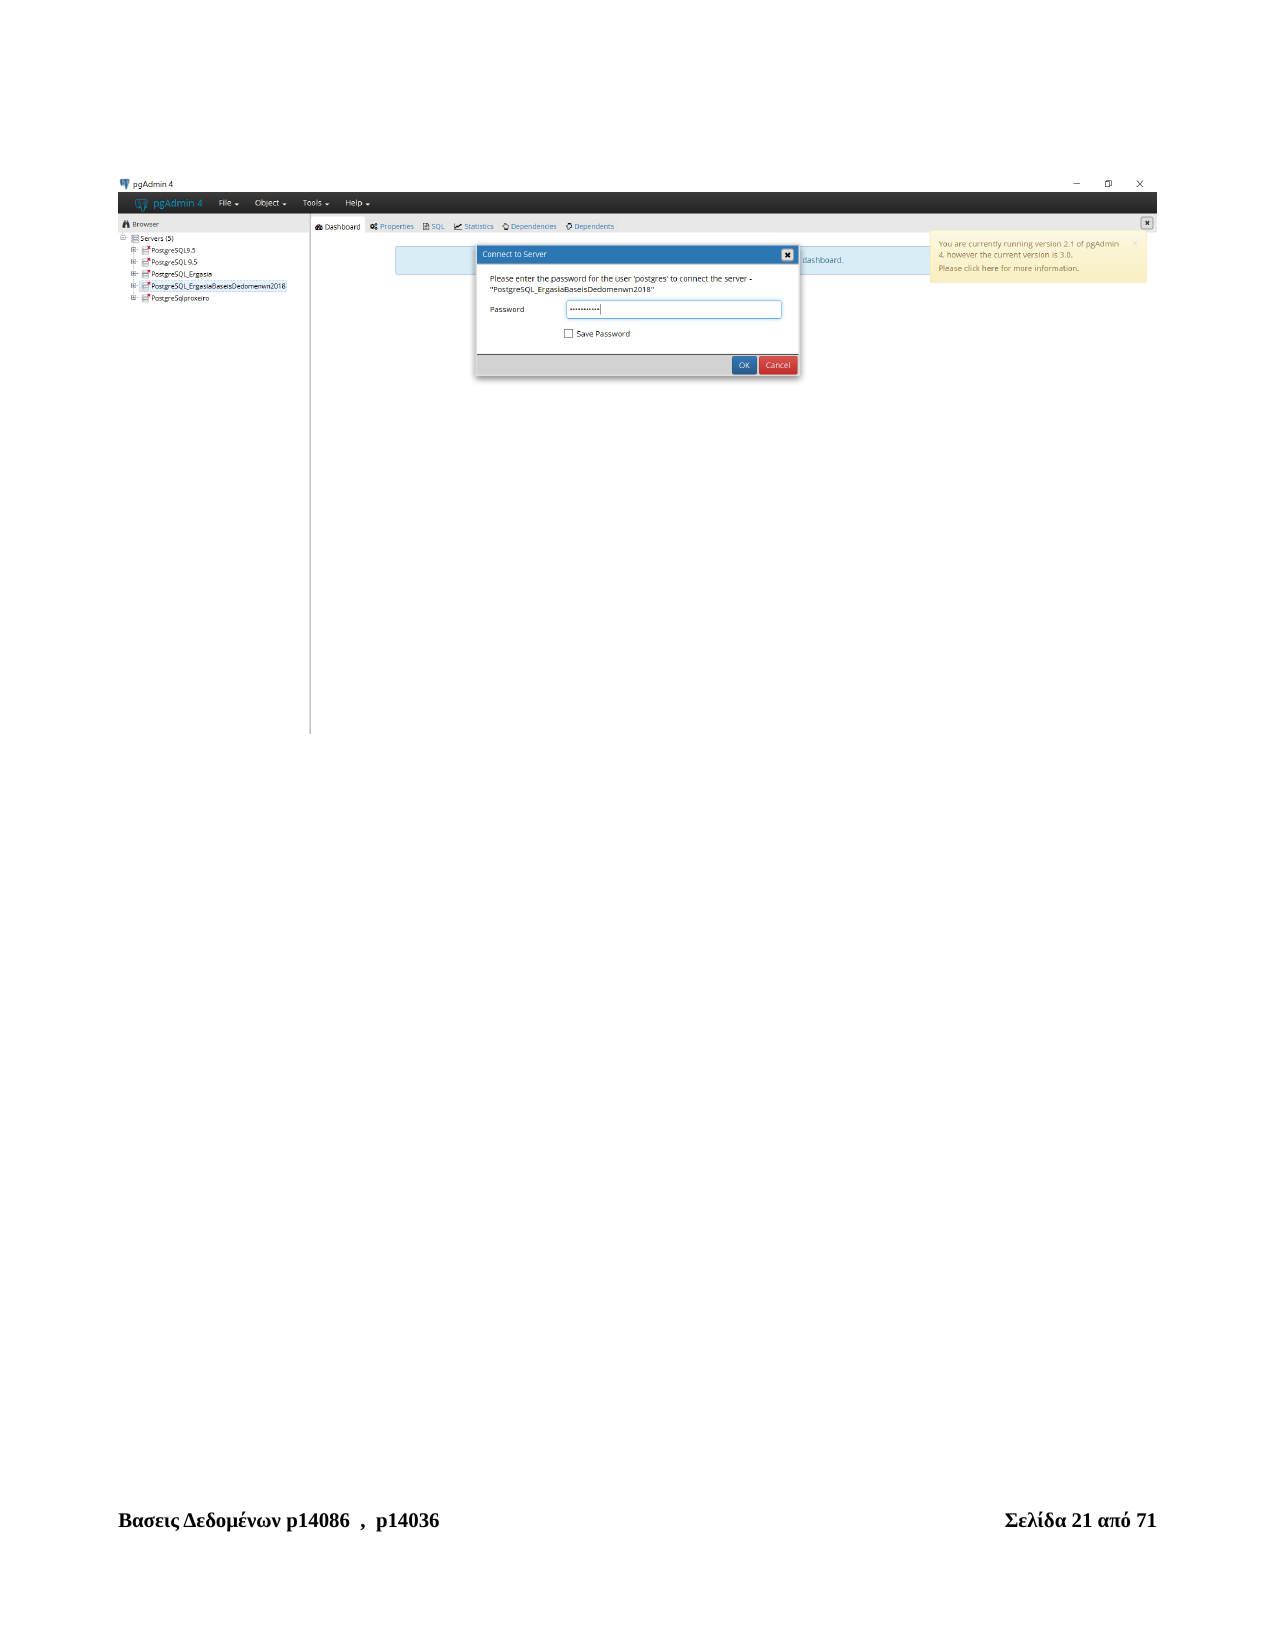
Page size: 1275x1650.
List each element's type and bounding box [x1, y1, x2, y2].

picture [118, 176, 1157, 734]
